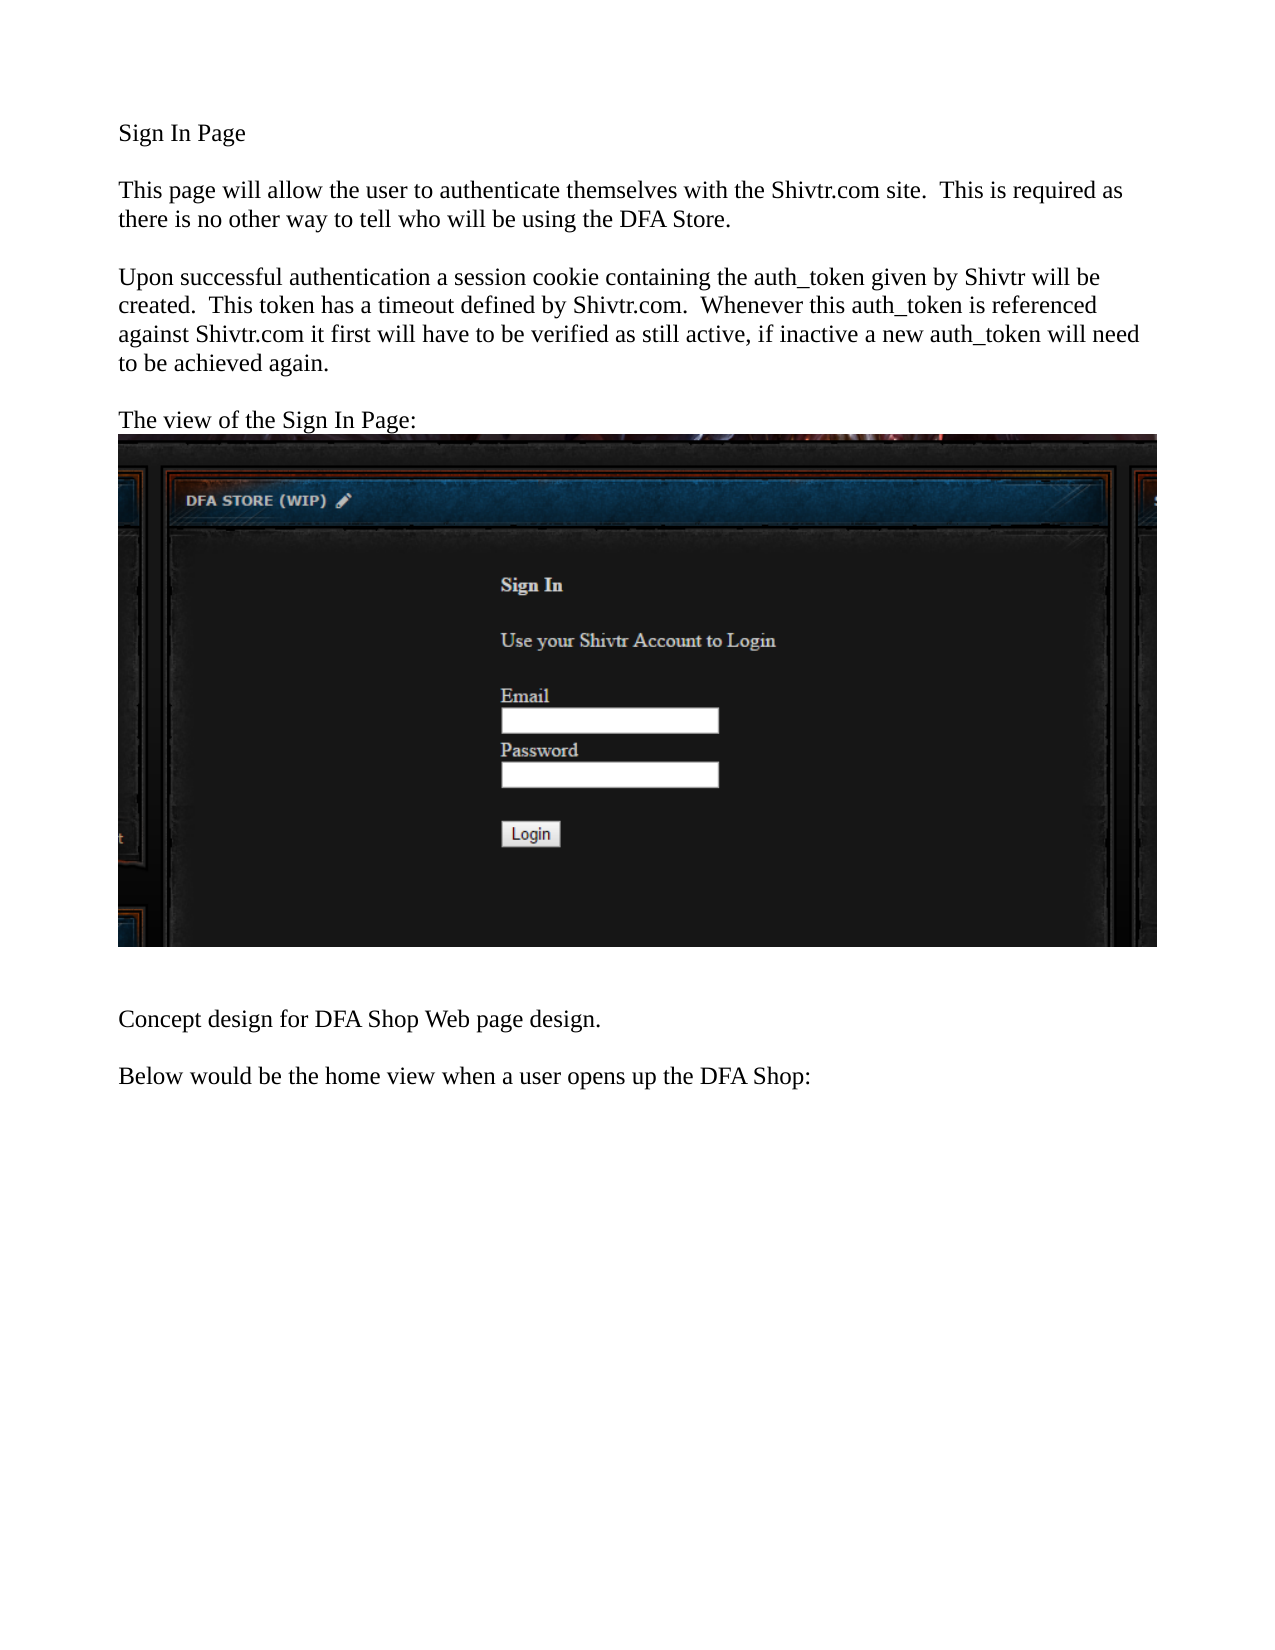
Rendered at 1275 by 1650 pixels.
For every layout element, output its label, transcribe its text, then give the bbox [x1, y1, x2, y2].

text Sign In Page [118, 118, 1157, 147]
text Below would be the home view when a user opens up the DFA Shop: [118, 1061, 1157, 1090]
text Upon successful authentication a session cookie containing the auth_token given by Shivtr will be created. This token has a timeout defined by Shivtr.com. Whenever this auth_token is referenced against Shivtr.com it first will have to be verified as still active, if inactive a new auth_token will need to be achieved again. [118, 262, 1157, 377]
text The view of the Sign In Page: [118, 406, 1157, 434]
picture [118, 434, 1157, 947]
text This page will allow the user to authenticate themselves with the Shivtr.com site. This is required as there is no other way to tell who will be using the DFA Store. [118, 176, 1157, 233]
text Concept design for DFA Shop Web page design. [118, 1004, 1157, 1032]
